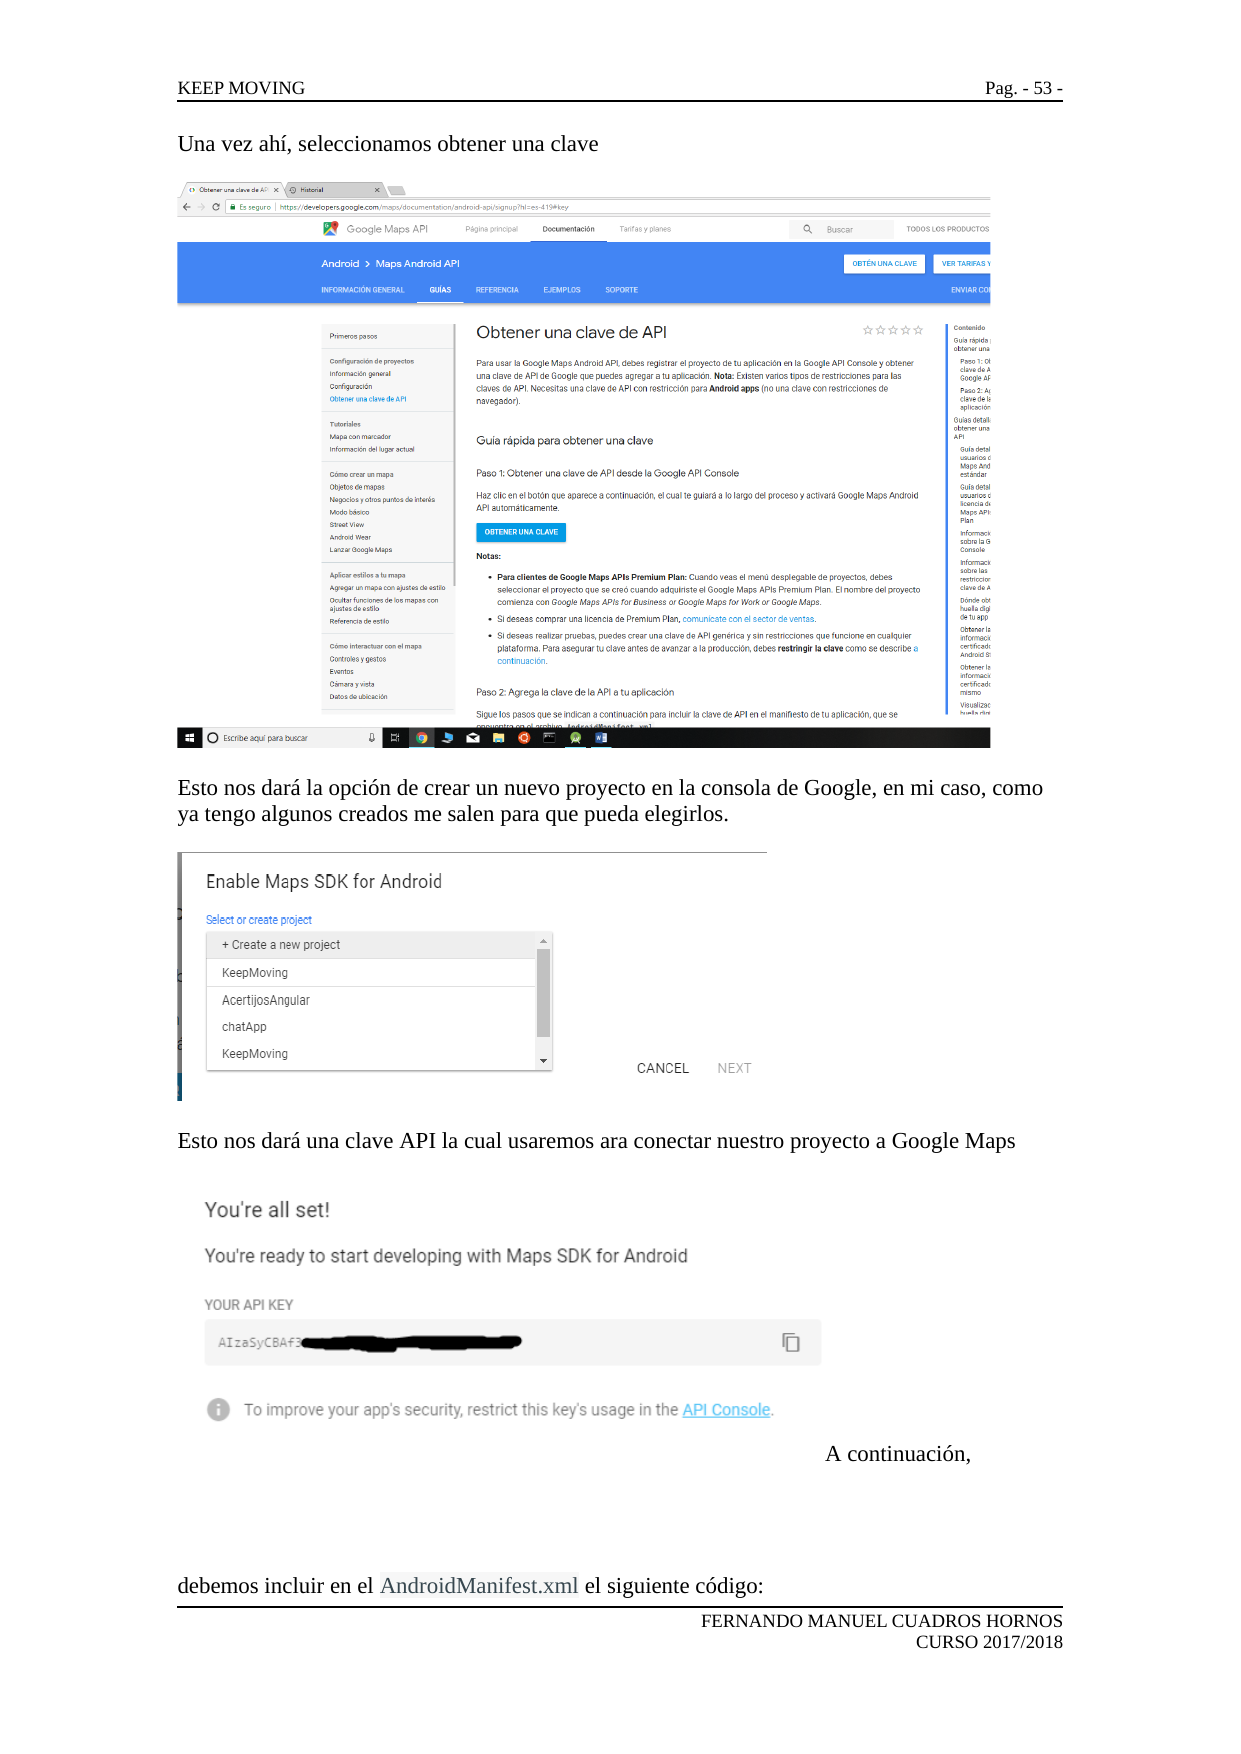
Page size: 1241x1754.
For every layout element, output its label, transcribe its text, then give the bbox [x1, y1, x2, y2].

text Esto nos dará la opción de crear un nuevo proyecto en la consola de Google, en mi caso, como ya tengo algunos creados me salen para que pueda elegirlos. [177, 774, 1063, 826]
text A continuación, [177, 1440, 1063, 1466]
text Una vez ahí, seleccionamos obtener una clave [177, 130, 1063, 156]
text Esto nos dará una clave API la cual usaremos ara conectar nuestro proyecto a Google Maps [177, 1127, 1063, 1154]
text debemos incluir en el AndroidManifest.xml el siguiente código: [177, 1572, 1063, 1598]
